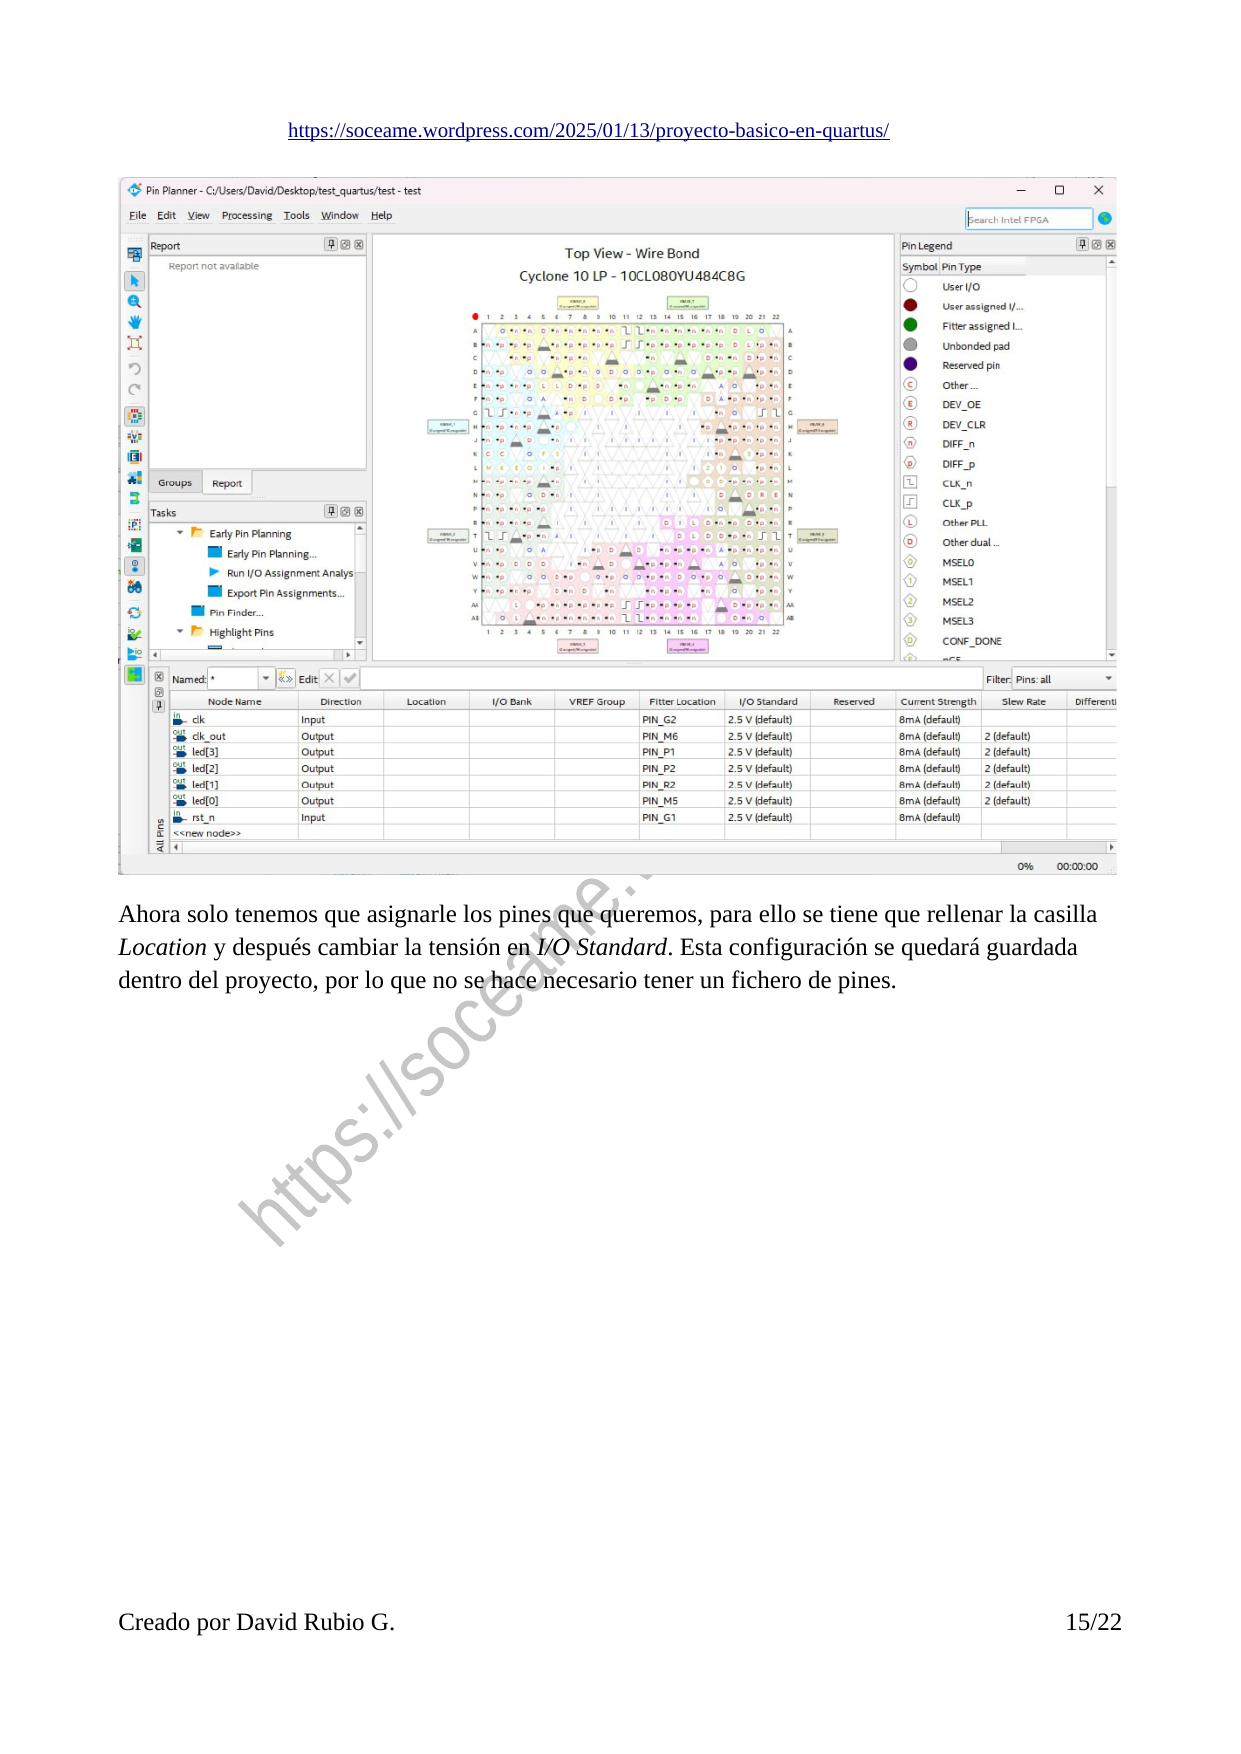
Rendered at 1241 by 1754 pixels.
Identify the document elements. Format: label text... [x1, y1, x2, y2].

picture [118, 177, 1117, 875]
text Ahora solo tenemos que asignarle los pines que queremos, para ello se tiene que rellenar la casilla Location y después cambiar la tensión en I/O Standard. Esta configuración se quedará guardada dentro del proyecto, por lo que no se hace necesario tener un fichero de pines. [118, 899, 1122, 993]
